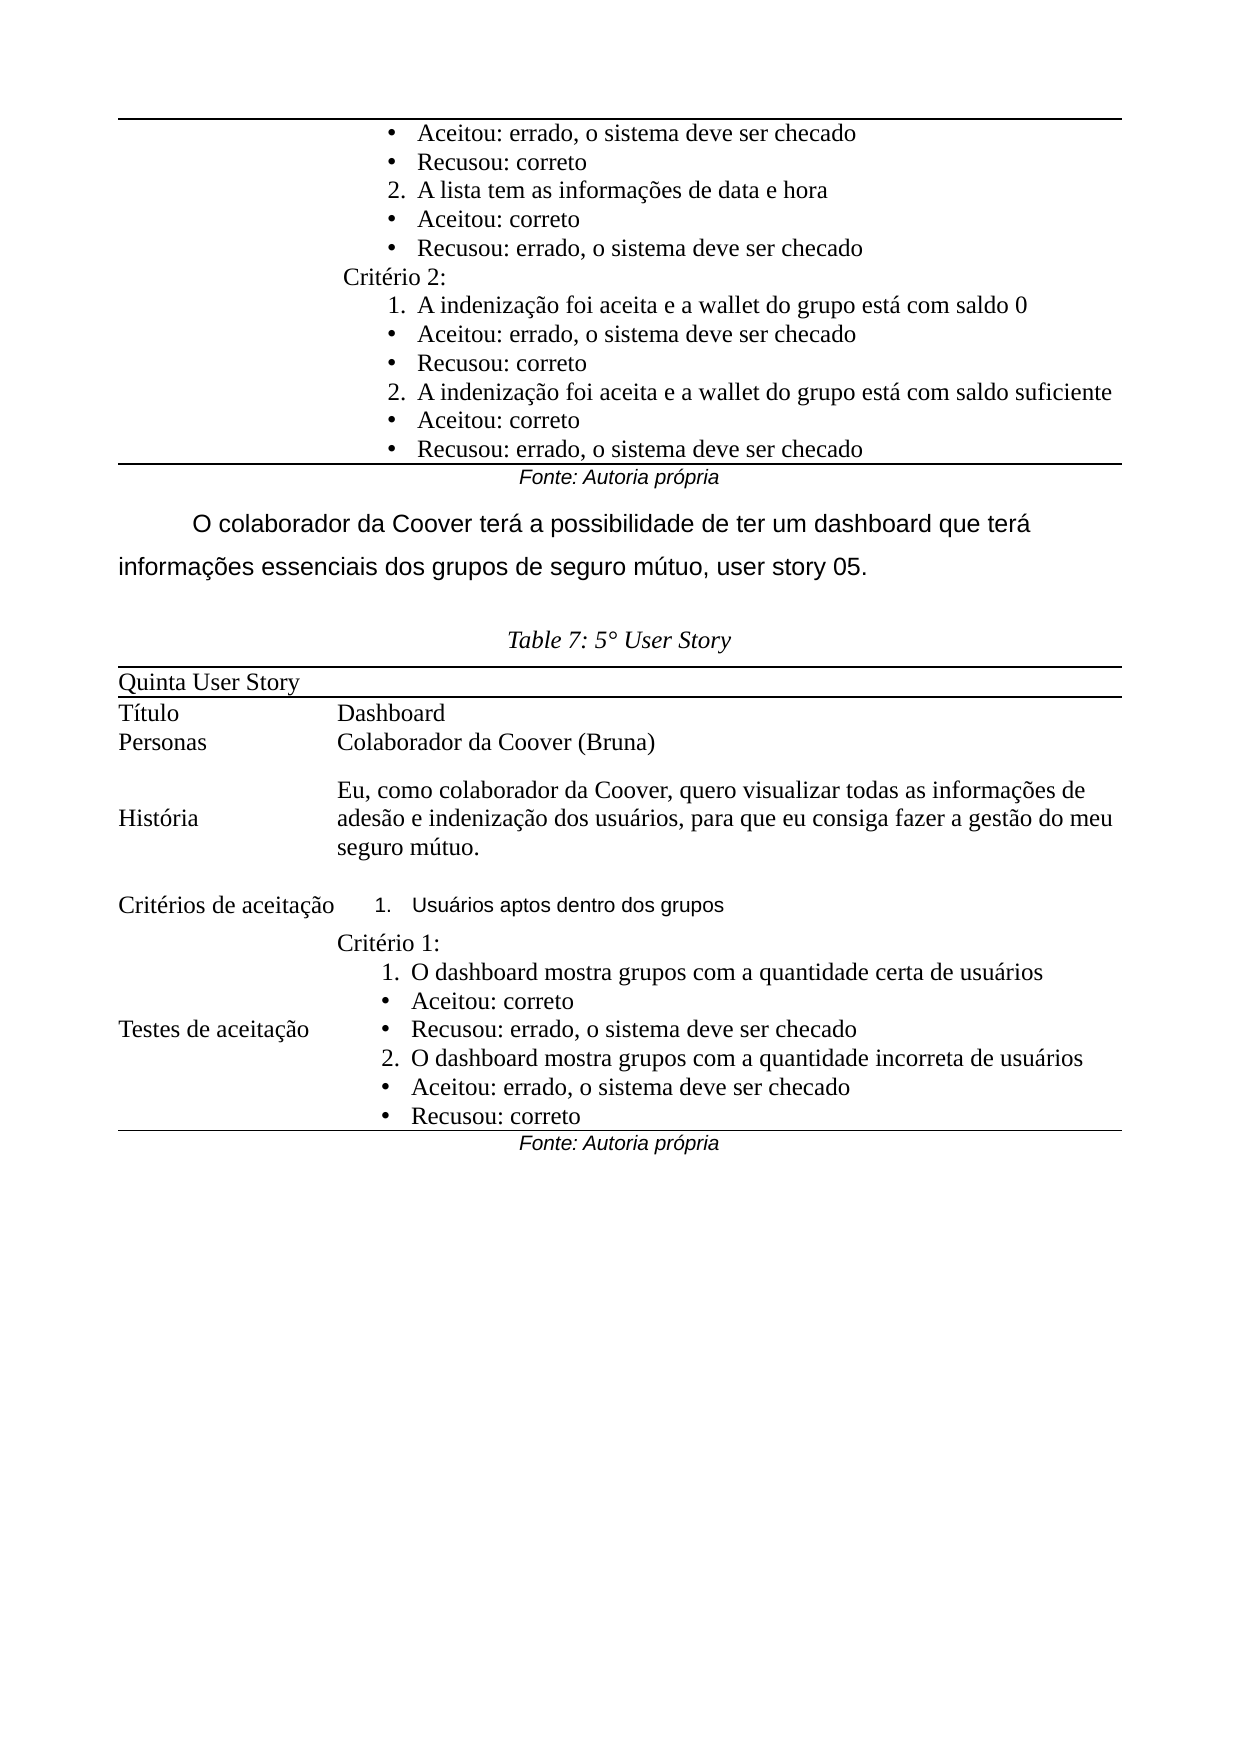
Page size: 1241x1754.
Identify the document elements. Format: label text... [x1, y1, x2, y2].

table_cell História [118, 755, 337, 881]
table_cell [118, 120, 343, 463]
text Fonte: Autoria própria [118, 1131, 1122, 1155]
table_cell Personas [118, 727, 337, 755]
table_cell Eu, como colaborador da Coover, quero visualizar todas as informações de adesão e indenização dos usuários, para que eu consiga fazer a gestão do meu seguro mútuo. [337, 755, 1122, 881]
table_cell Dashboard [337, 698, 1122, 727]
table_cell Colaborador da Coover (Bruna) [337, 727, 1122, 755]
table_cell Critério 1: O dashboard mostra grupos com a quantidade certa de usuários Aceitou: correto Recusou: errado, o sistema deve ser checado O dashboard mostra grupos com a quantidade incorreta de usuários Aceitou: errado, o sistema deve ser checado Recusou: correto [337, 928, 1122, 1129]
text Table 7: 5° User Story [118, 625, 1122, 653]
table_header Quinta User Story [118, 668, 1122, 696]
table_cell Usuários aptos dentro dos grupos [337, 881, 1122, 928]
table_cell Testes de aceitação [118, 928, 337, 1129]
text O colaborador da Coover terá a possibilidade de ter um dashboard que terá informações essenciais dos grupos de seguro mútuo, user story 05. [118, 509, 1122, 581]
table_cell Critério 1: A lista está sem data e hora para a visualização Aceitou: errado, o sistema deve ser checado Recusou: correto A lista tem as informações de data e hora Aceitou: correto Recusou: errado, o sistema deve ser checado Critério 2: A indenização foi aceita e a wallet do grupo está com saldo 0 Aceitou: errado, o sistema deve ser checado Recusou: correto A indenização foi aceita e a wallet do grupo está com saldo suficiente Aceitou: correto Recusou: errado, o sistema deve ser checado [343, 120, 1122, 463]
table_cell Critérios de aceitação [118, 881, 337, 928]
table_cell Título [118, 698, 337, 727]
text Fonte: Autoria própria [118, 465, 1122, 489]
